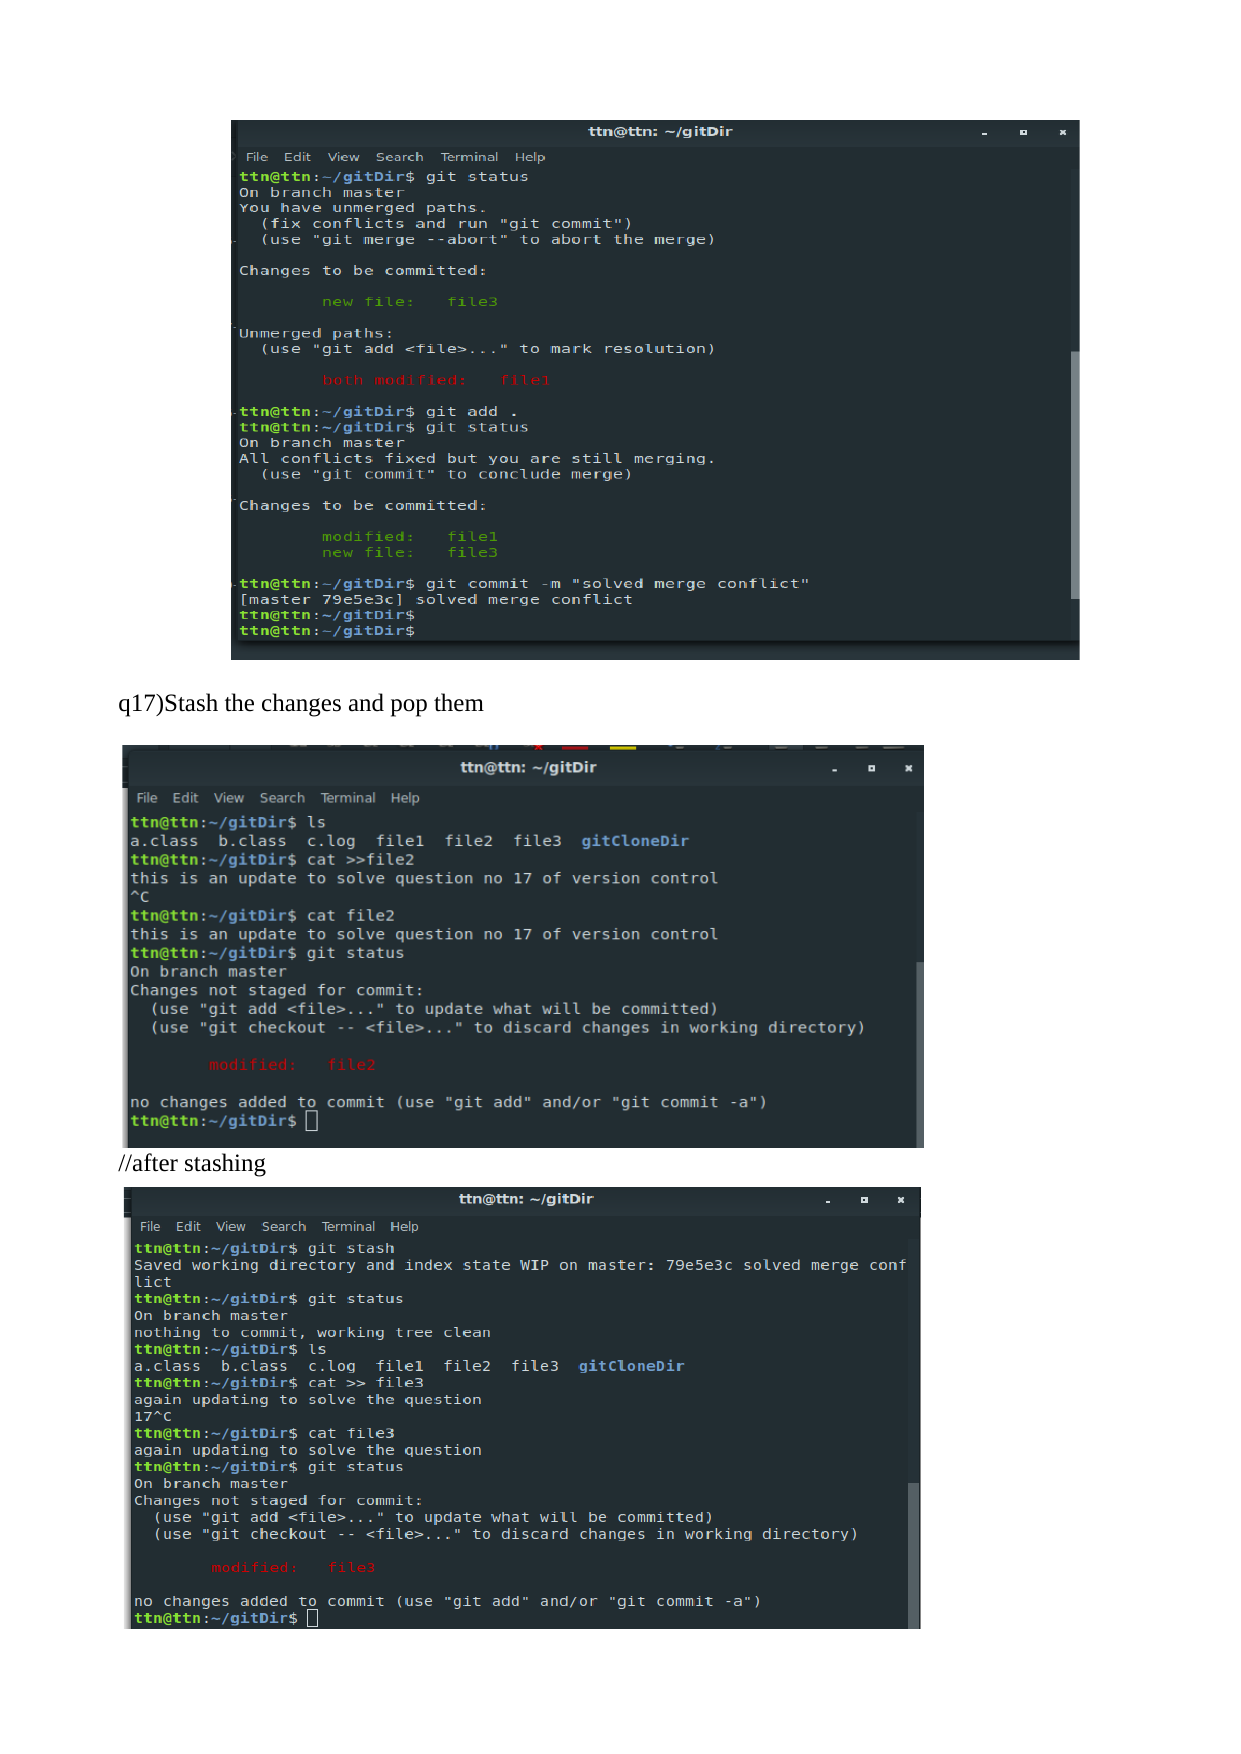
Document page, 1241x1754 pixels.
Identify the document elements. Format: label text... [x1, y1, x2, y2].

text //after stashing [118, 1148, 1122, 1177]
picture [122, 745, 924, 1148]
picture [231, 120, 1080, 660]
text q17)Stash the changes and pop them [118, 688, 1122, 717]
picture [123, 1187, 921, 1629]
